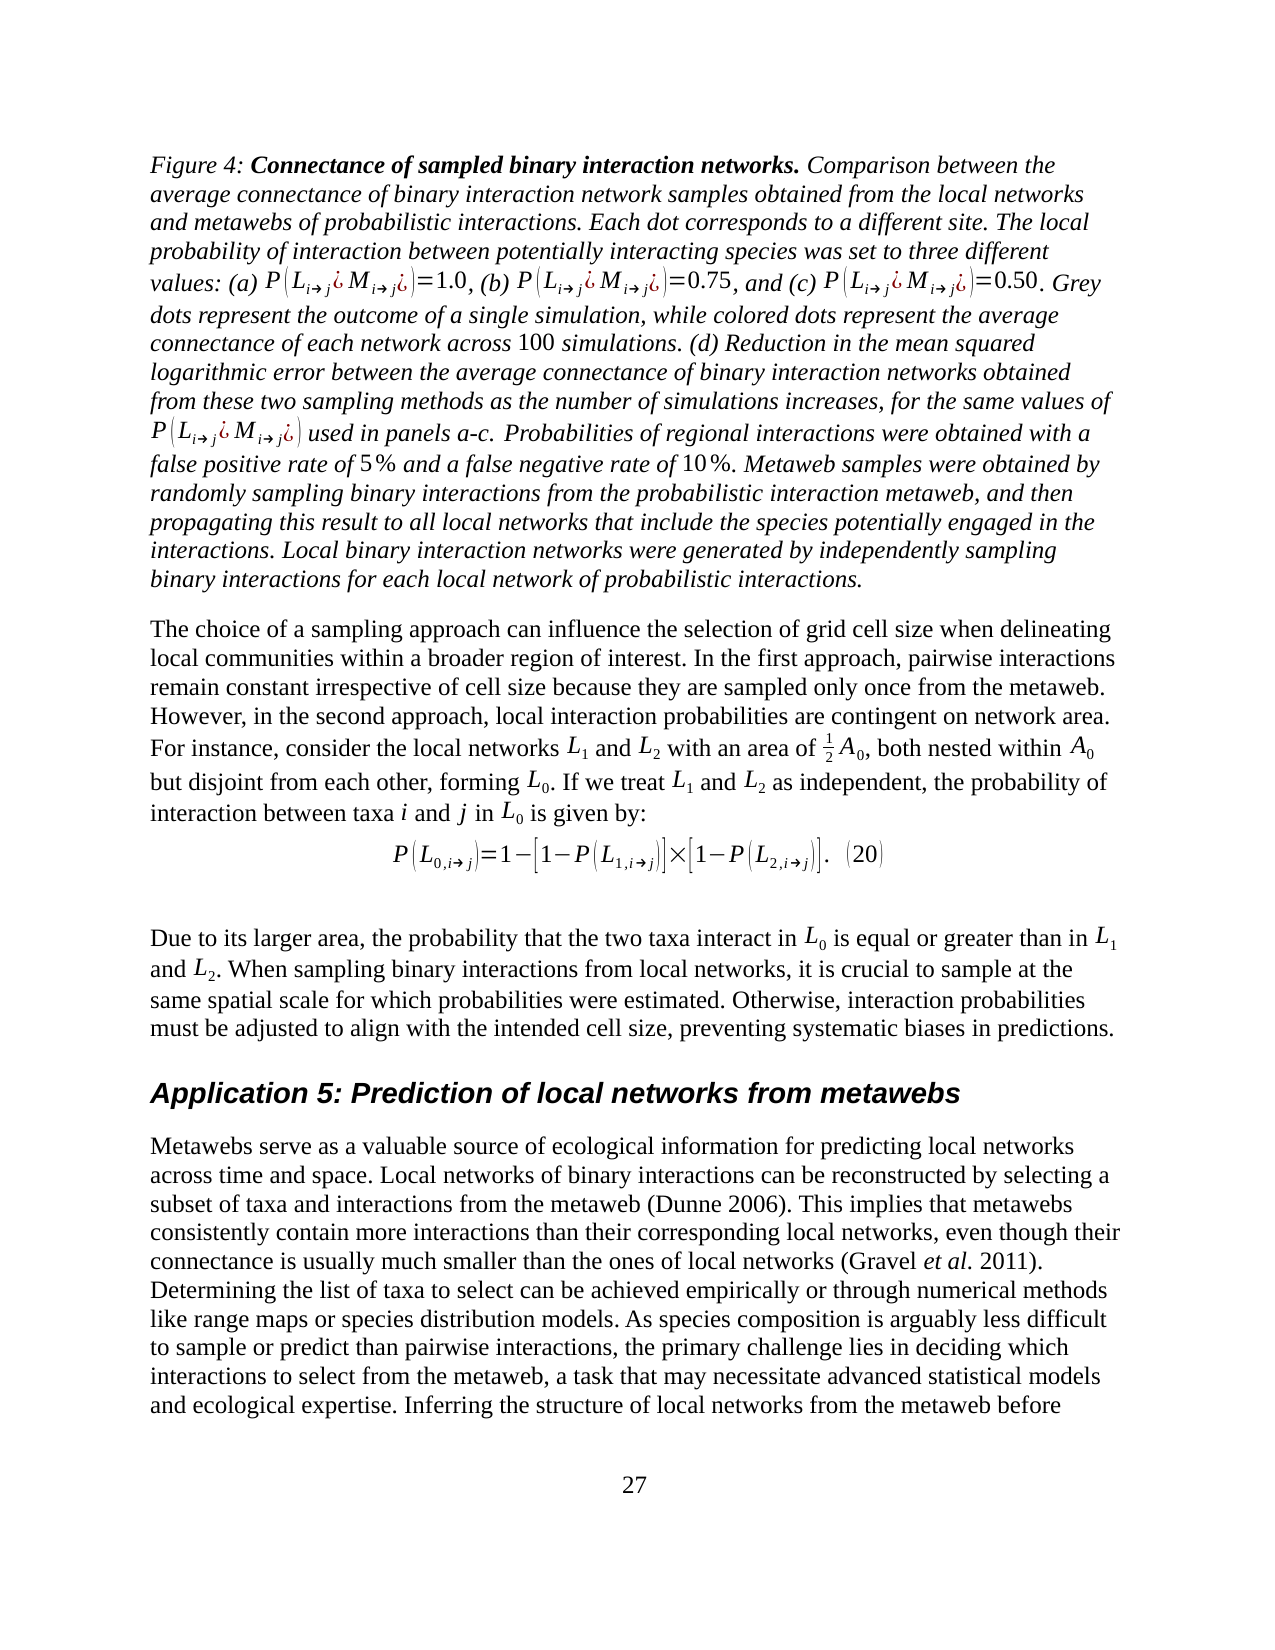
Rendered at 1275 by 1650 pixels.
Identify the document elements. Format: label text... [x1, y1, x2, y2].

text Due to its larger area, the probability that the two taxa interact in is equal or greater than in and . When sampling binary interactions from local networks, it is crucial to sample at the same spatial scale for which probabilities were estimated. Otherwise, interaction probabilities must be adjusted to align with the intended cell size, preventing systematic biases in predictions. [150, 922, 1125, 1042]
text The choice of a sampling approach can influence the selection of grid cell size when delineating local communities within a broader region of interest. In the first approach, pairwise interactions remain constant irrespective of cell size because they are sampled only once from the metaweb. However, in the second approach, local interaction probabilities are contingent on network area. For instance, consider the local networks and with an area of , both nested within but disjoint from each other, forming . If we treat and as independent, the probability of interaction between taxa and in is given by: [150, 614, 1125, 828]
subtitle Application 5: Prediction of local networks from metawebs [150, 1076, 1125, 1110]
text Figure 4: Connectance of sampled binary interaction networks. Comparison between the average connectance of binary interaction network samples obtained from the local networks and metawebs of probabilistic interactions. Each dot corresponds to a different site. The local probability of interaction between potentially interacting species was set to three different values: (a) , (b) , and (c) . Grey dots represent the outcome of a single simulation, while colored dots represent the average connectance of each network across simulations. (d) Reduction in the mean squared logarithmic error between the average connectance of binary interaction networks obtained from these two sampling methods as the number of simulations increases, for the same values of used in panels a-c. Probabilities of regional interactions were obtained with a false positive rate of and a false negative rate of . Metaweb samples were obtained by randomly sampling binary interactions from the probabilistic interaction metaweb, and then propagating this result to all local networks that include the species potentially engaged in the interactions. Local binary interaction networks were generated by independently sampling binary interactions for each local network of probabilistic interactions. [150, 150, 1125, 593]
text Metawebs serve as a valuable source of ecological information for predicting local networks across time and space. Local networks of binary interactions can be reconstructed by selecting a subset of taxa and interactions from the metaweb (Dunne 2006). This implies that metawebs consistently contain more interactions than their corresponding local networks, even though their connectance is usually much smaller than the ones of local networks (Gravel et al. 2011). Determining the list of taxa to select can be achieved empirically or through numerical methods like range maps or species distribution models. As species composition is arguably less difficult to sample or predict than pairwise interactions, the primary challenge lies in deciding which interactions to select from the metaweb, a task that may necessitate advanced statistical models and ecological expertise. Inferring the structure of local networks from the metaweb before [150, 1131, 1125, 1419]
